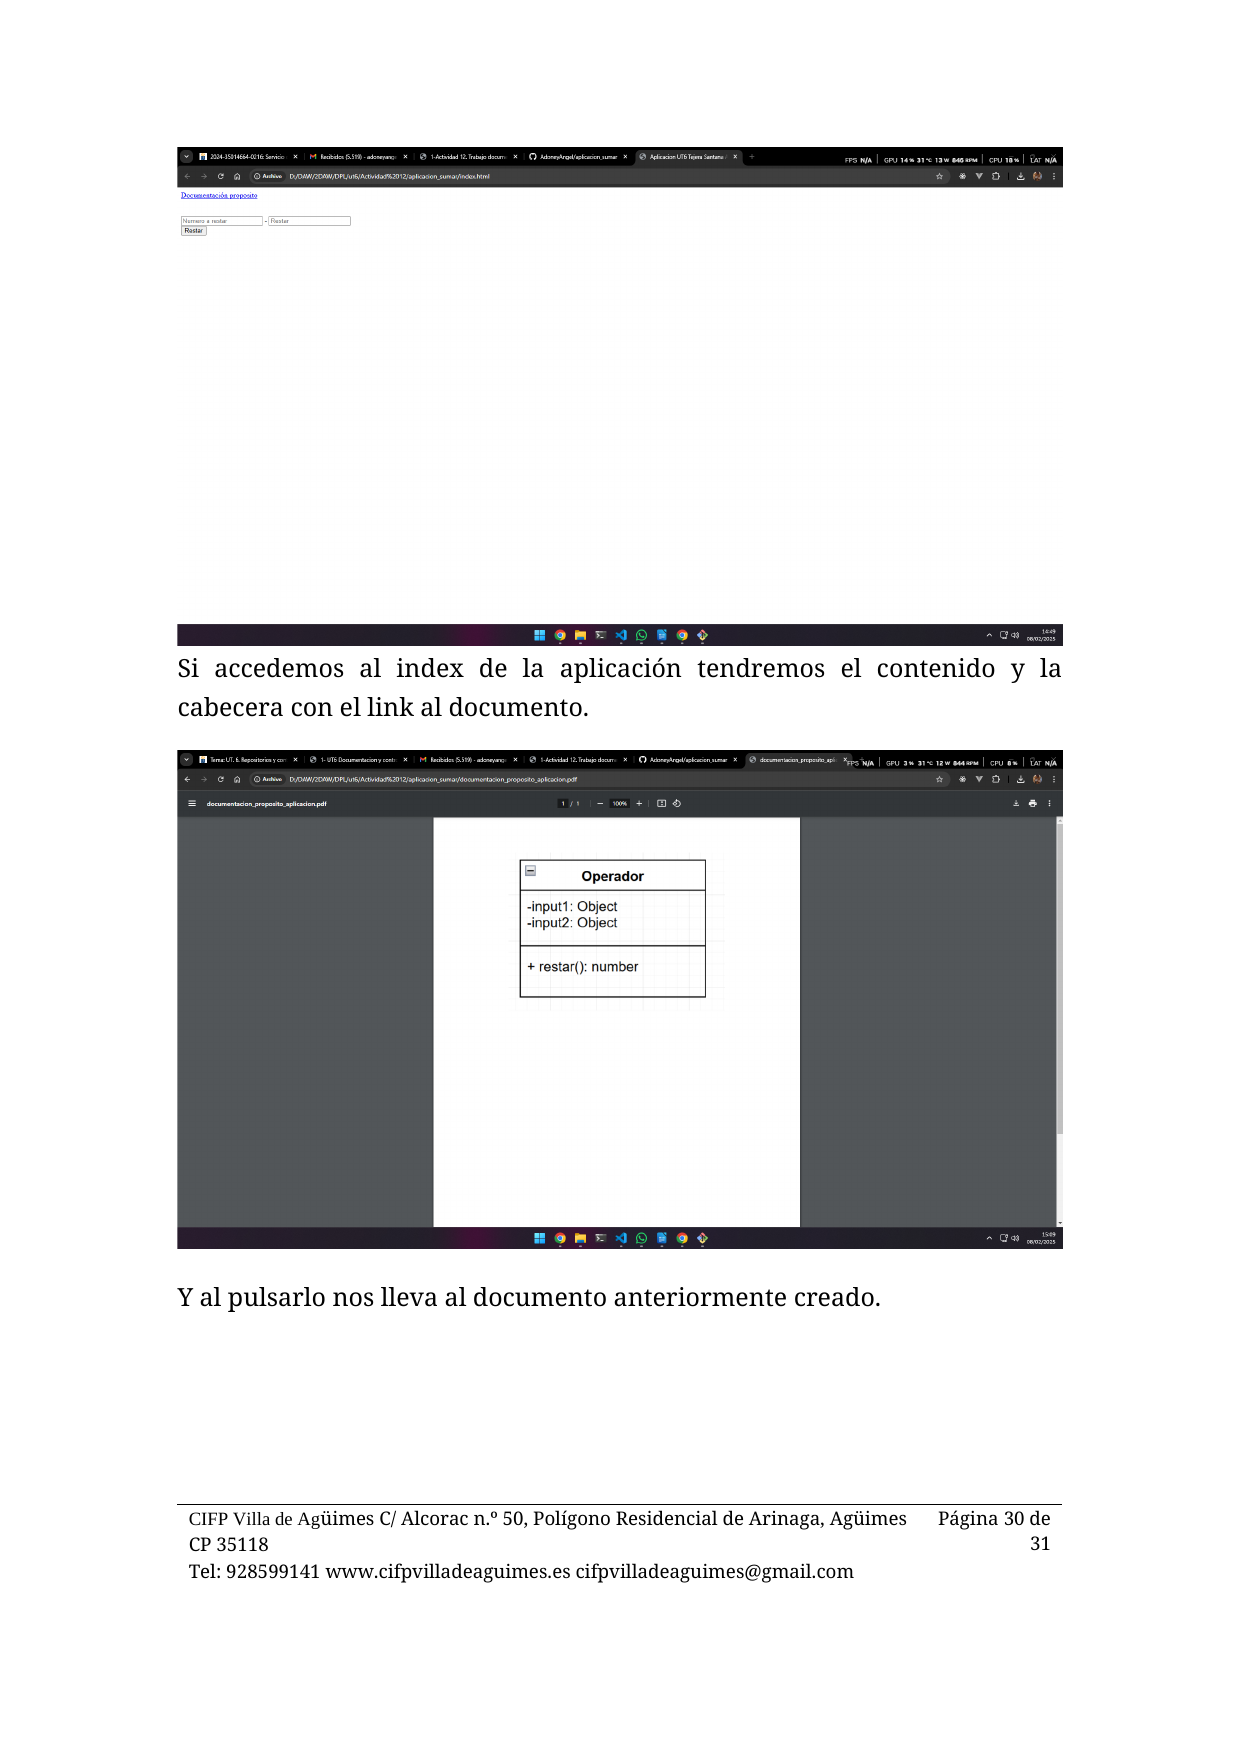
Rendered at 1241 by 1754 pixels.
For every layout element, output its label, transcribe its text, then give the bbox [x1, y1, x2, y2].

text Si accedemos al index de la aplicación tendremos el contenido y la cabecera con el link al documento. [177, 646, 1063, 724]
picture [177, 147, 1063, 646]
text Y al pulsarlo nos lleva al documento anteriormente creado. [177, 1249, 1063, 1313]
picture [177, 750, 1063, 1249]
